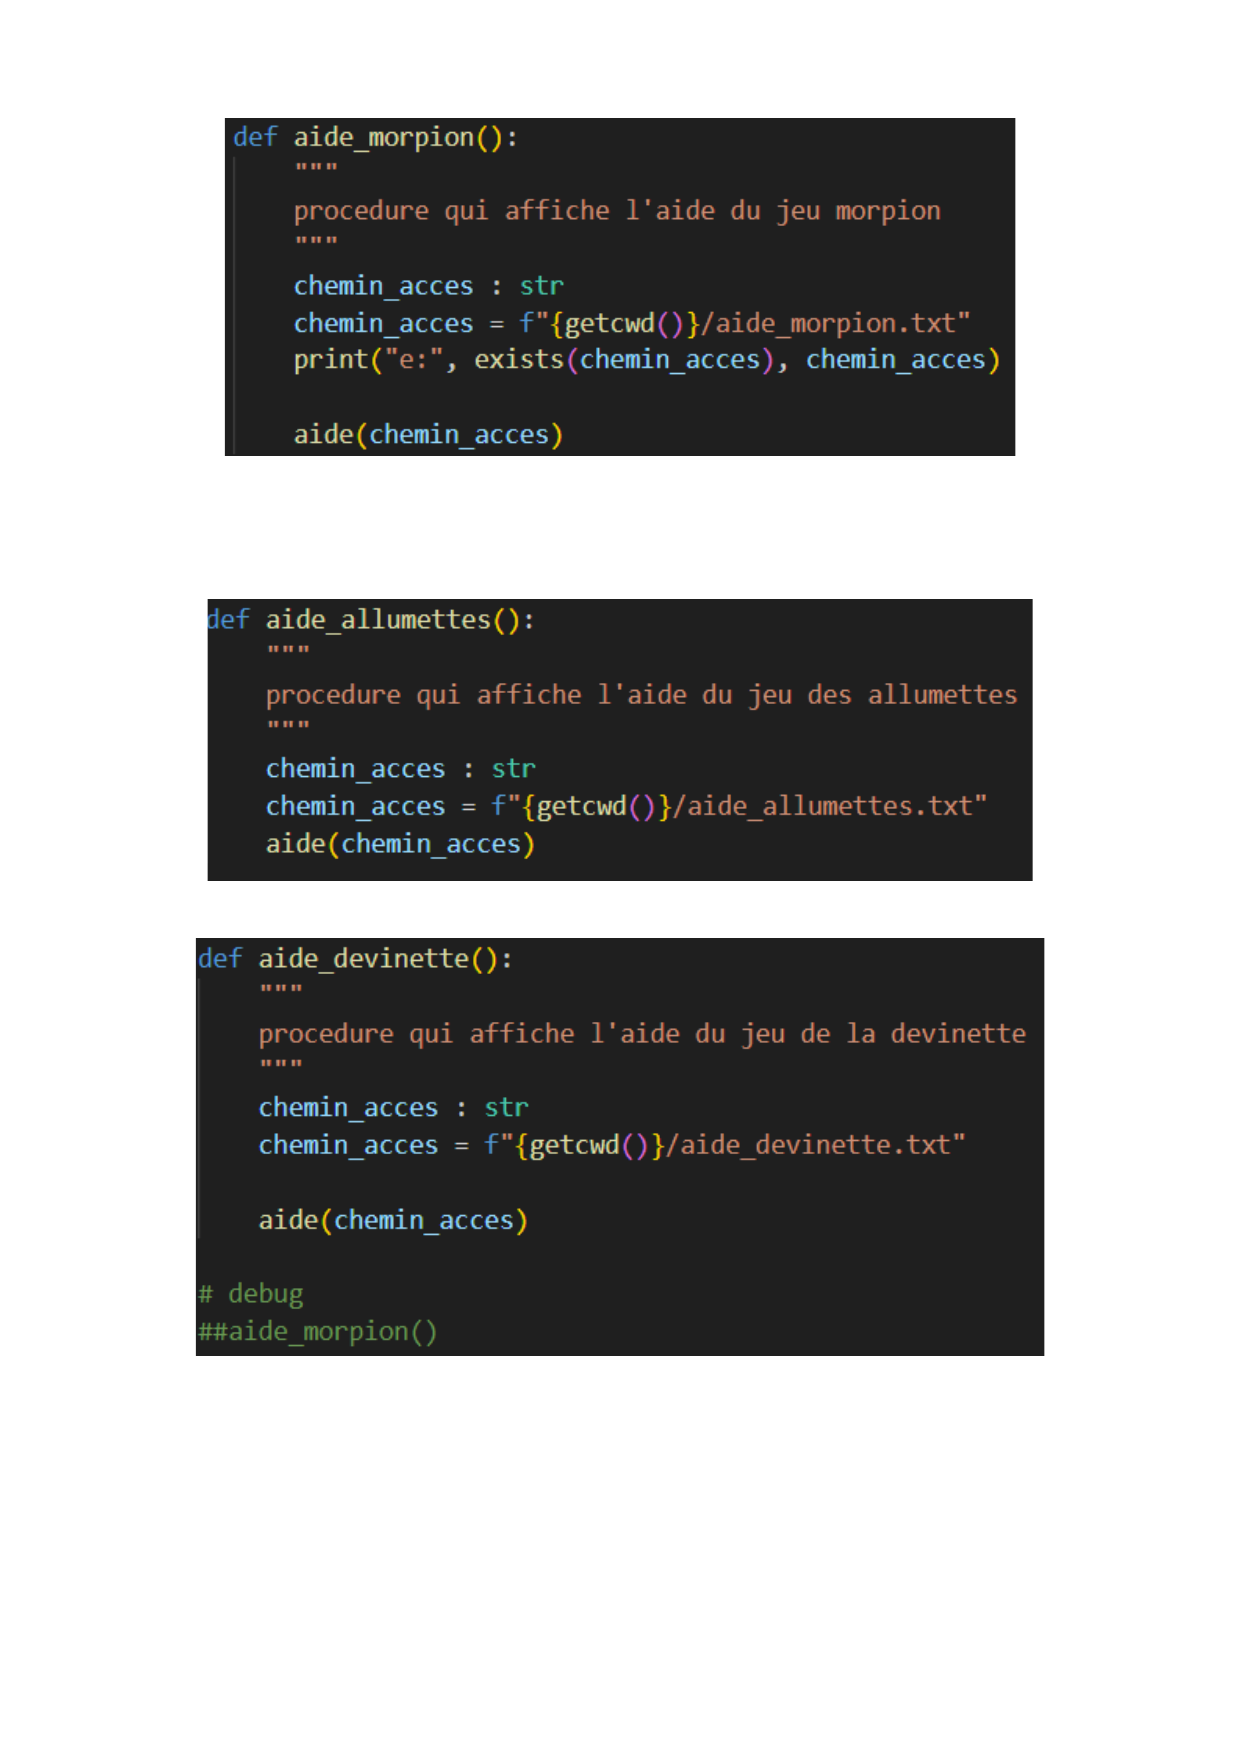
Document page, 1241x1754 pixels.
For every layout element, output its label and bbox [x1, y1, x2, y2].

picture [207, 599, 1033, 881]
picture [224, 118, 1016, 456]
picture [195, 938, 1045, 1356]
